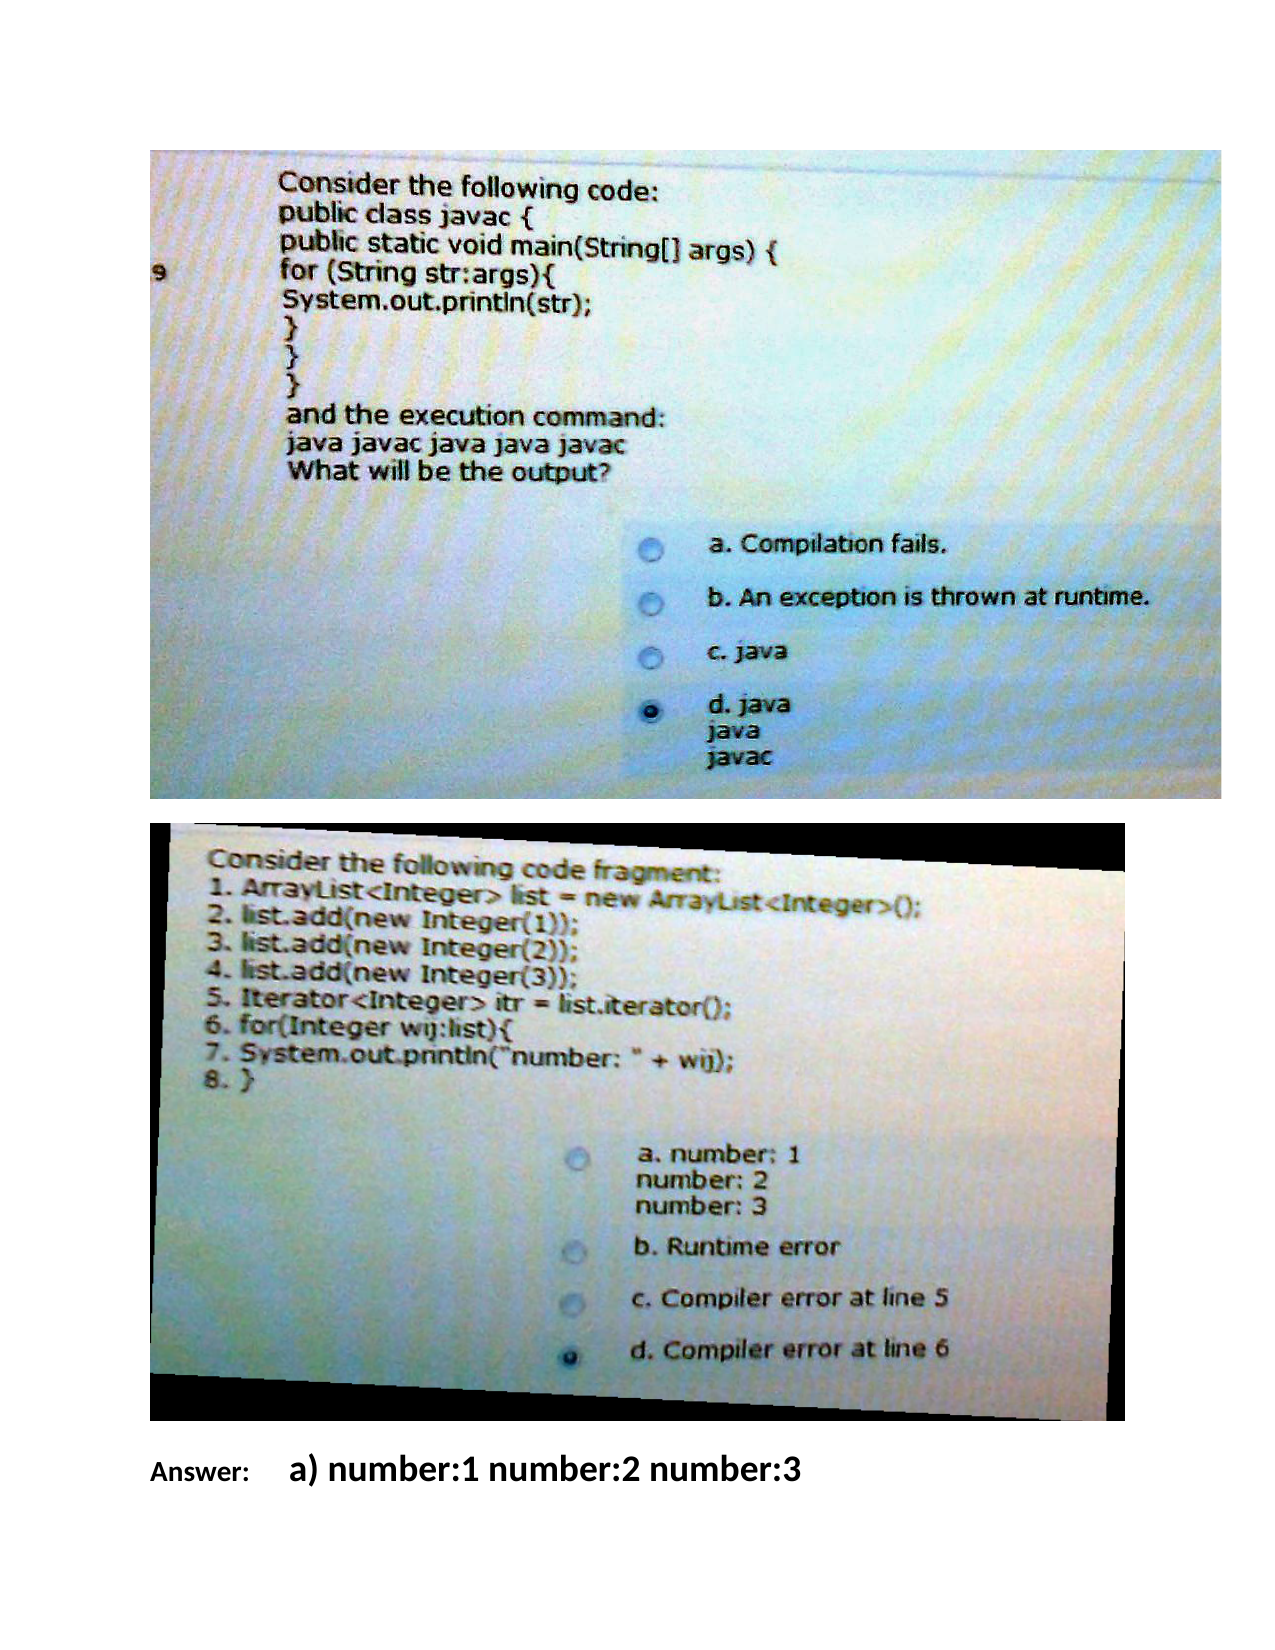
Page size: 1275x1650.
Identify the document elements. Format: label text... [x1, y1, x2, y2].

text Answer: a) number:1 number:2 number:3 [150, 1445, 1125, 1491]
